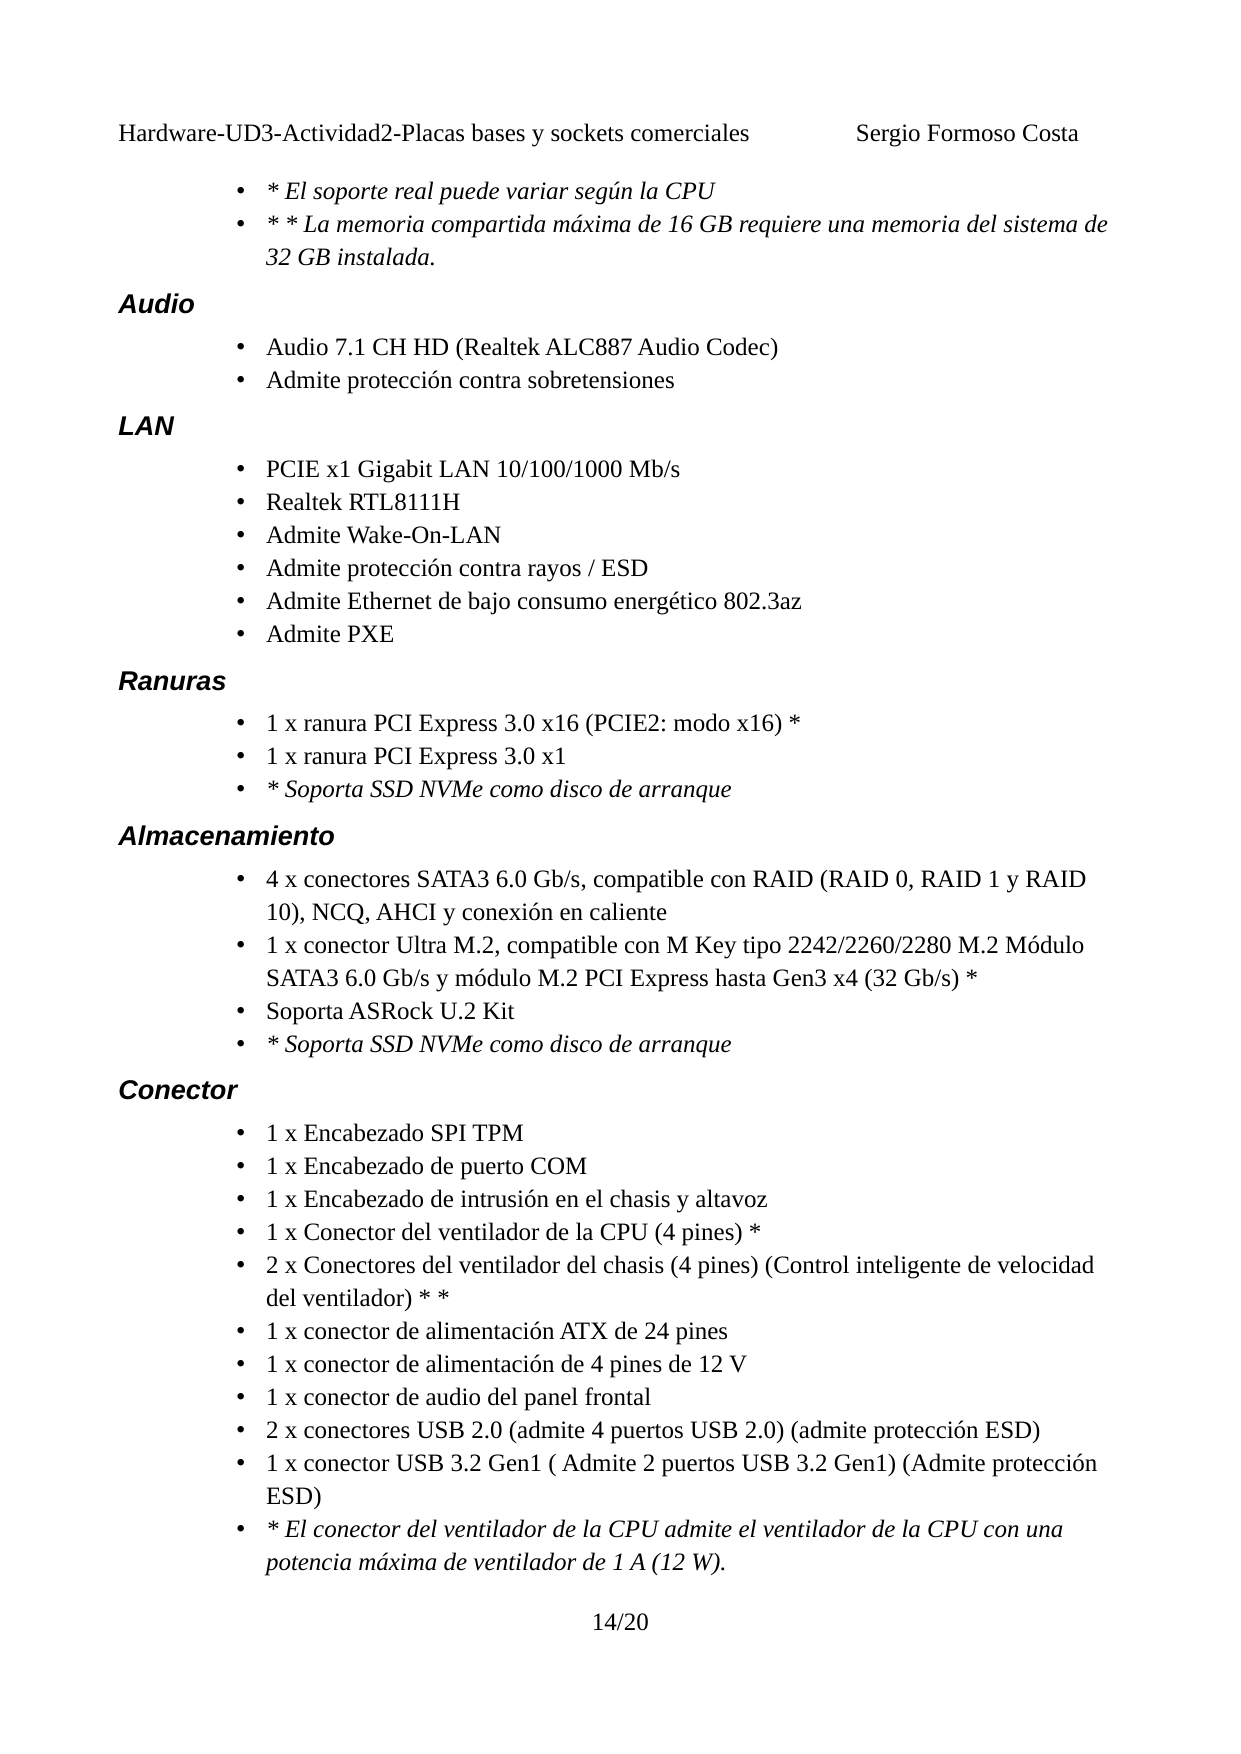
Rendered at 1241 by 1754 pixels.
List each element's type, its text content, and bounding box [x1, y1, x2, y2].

list Admite Wake-On-LAN [236, 520, 1122, 549]
list 1 x Encabezado de intrusión en el chasis y altavoz [236, 1184, 1122, 1213]
list Audio 7.1 CH HD (Realtek ALC887 Audio Codec) [236, 332, 1122, 360]
list Admite protección contra rayos / ESD [236, 553, 1122, 582]
list Soporta ASRock U.2 Kit [236, 996, 1122, 1024]
list * * La memoria compartida máxima de 16 GB requiere una memoria del sistema de 32 GB instalada. [236, 209, 1122, 271]
subtitle Almacenamiento [118, 820, 1122, 851]
list 1 x conector Ultra M.2, compatible con M Key tipo 2242/2260/2280 M.2 Módulo SATA3 6.0 Gb/s y módulo M.2 PCI Express hasta Gen3 x4 (32 Gb/s) * [236, 930, 1122, 991]
list * Soporta SSD NVMe como disco de arranque [236, 774, 1122, 803]
list Realtek RTL8111H [236, 487, 1122, 516]
list 1 x Encabezado SPI TPM [236, 1118, 1122, 1147]
list 1 x conector de audio del panel frontal [236, 1382, 1122, 1411]
list Admite protección contra sobretensiones [236, 365, 1122, 393]
list 2 x conectores USB 2.0 (admite 4 puertos USB 2.0) (admite protección ESD) [236, 1415, 1122, 1444]
subtitle Ranuras [118, 664, 1122, 696]
subtitle LAN [118, 410, 1122, 441]
list 2 x Conectores del ventilador del chasis (4 pines) (Control inteligente de velocidad del ventilador) * * [236, 1250, 1122, 1312]
list 1 x ranura PCI Express 3.0 x1 [236, 741, 1122, 770]
list * El soporte real puede variar según la CPU [236, 176, 1122, 205]
subtitle Conector [118, 1074, 1122, 1106]
list 4 x conectores SATA3 6.0 Gb/s, compatible con RAID (RAID 0, RAID 1 y RAID 10), NCQ, AHCI y conexión en caliente [236, 864, 1122, 925]
list * El conector del ventilador de la CPU admite el ventilador de la CPU con una potencia máxima de ventilador de 1 A (12 W). [236, 1514, 1122, 1576]
list 1 x Conector del ventilador de la CPU (4 pines) * [236, 1217, 1122, 1246]
list Admite PXE [236, 619, 1122, 648]
list 1 x conector de alimentación ATX de 24 pines [236, 1316, 1122, 1345]
subtitle Audio [118, 288, 1122, 319]
list Admite Ethernet de bajo consumo energético 802.3az [236, 586, 1122, 615]
list 1 x conector USB 3.2 Gen1 ( Admite 2 puertos USB 3.2 Gen1) (Admite protección ESD) [236, 1448, 1122, 1510]
list * Soporta SSD NVMe como disco de arranque [236, 1029, 1122, 1057]
list PCIE x1 Gigabit LAN 10/100/1000 Mb/s [236, 454, 1122, 483]
list 1 x ranura PCI Express 3.0 x16 (PCIE2: modo x16) * [236, 708, 1122, 737]
list 1 x conector de alimentación de 4 pines de 12 V [236, 1349, 1122, 1378]
list 1 x Encabezado de puerto COM [236, 1151, 1122, 1180]
